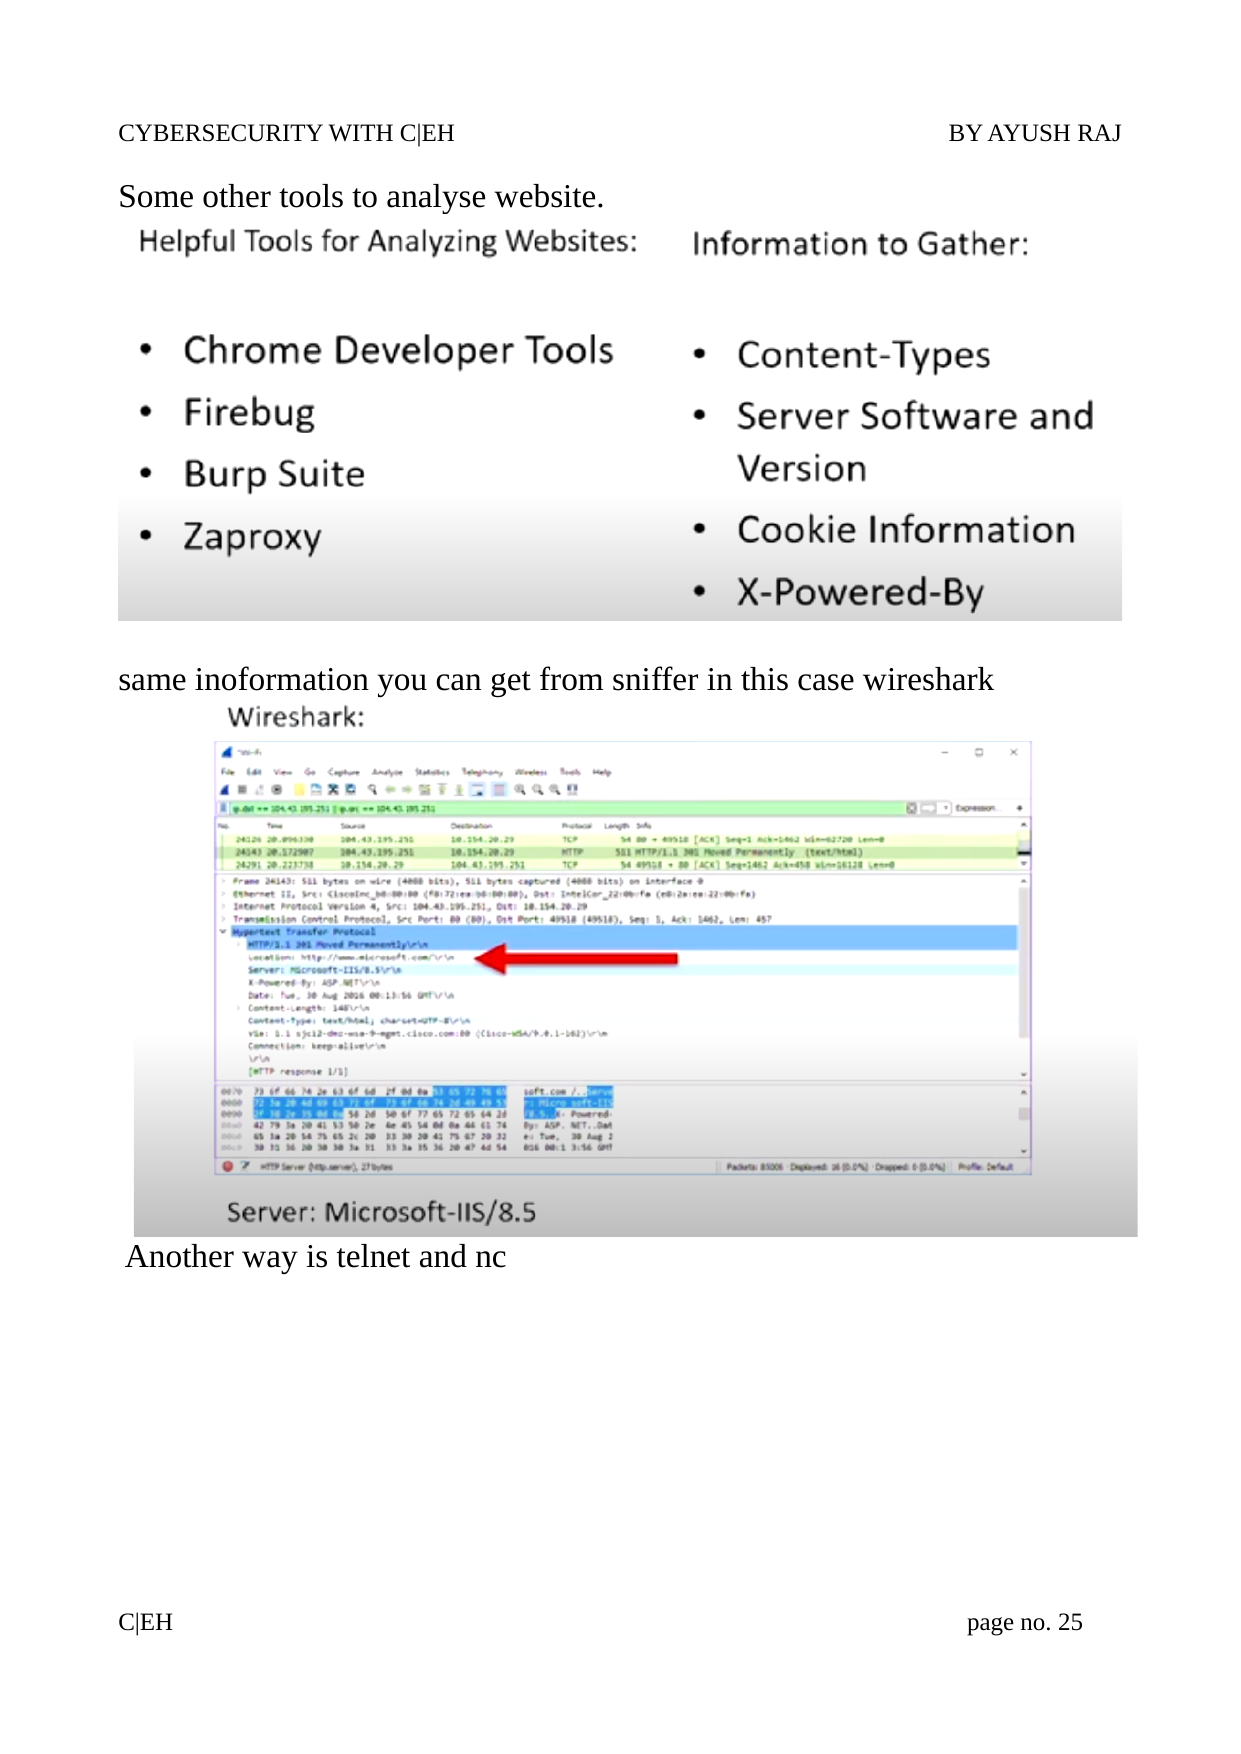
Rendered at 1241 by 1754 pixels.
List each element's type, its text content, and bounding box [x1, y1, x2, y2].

picture [118, 214, 1123, 621]
text Some other tools to analyse website. [118, 176, 1122, 214]
text Another way is telnet and nc [118, 697, 1122, 1275]
text same inoformation you can get from sniffer in this case wireshark [118, 659, 1122, 697]
picture [133, 698, 1138, 1237]
